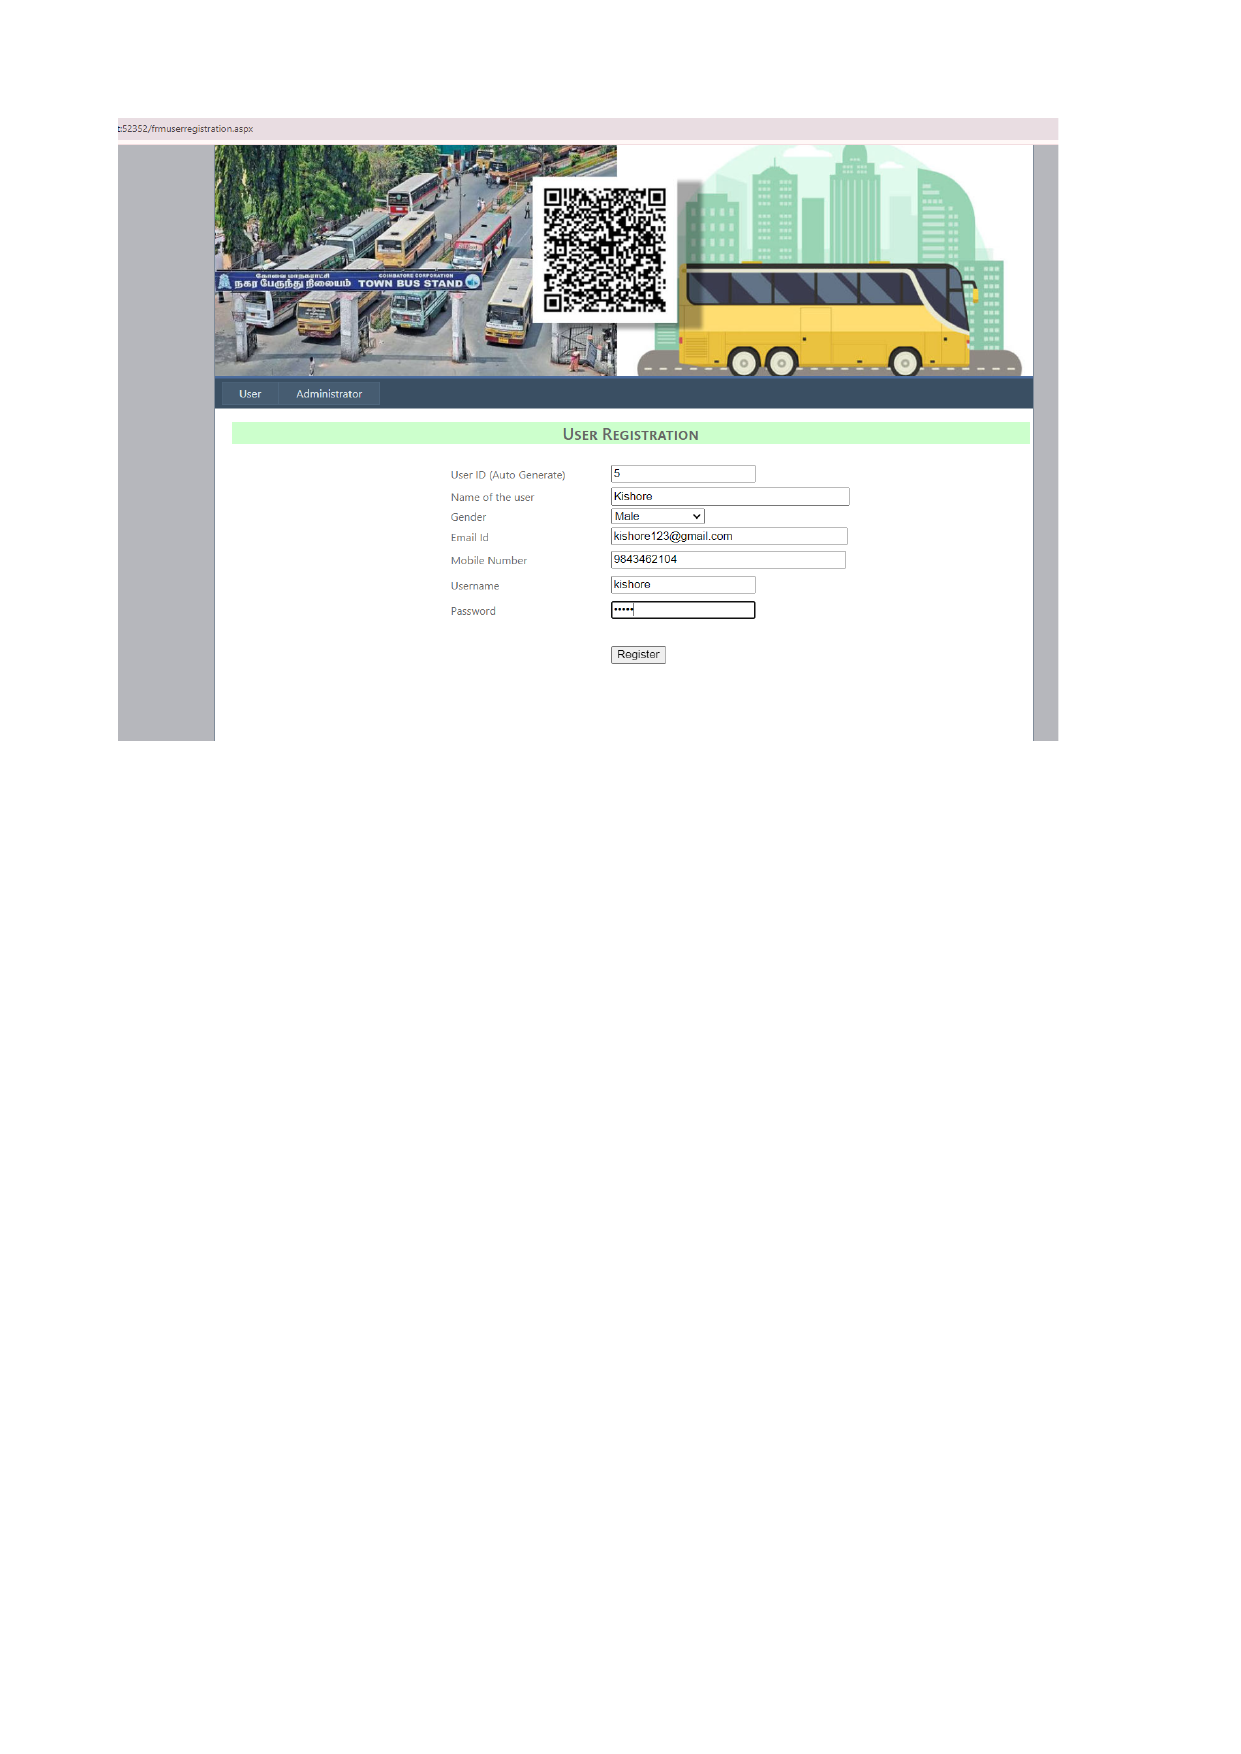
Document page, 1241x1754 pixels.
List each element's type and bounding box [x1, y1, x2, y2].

picture [118, 118, 1059, 741]
